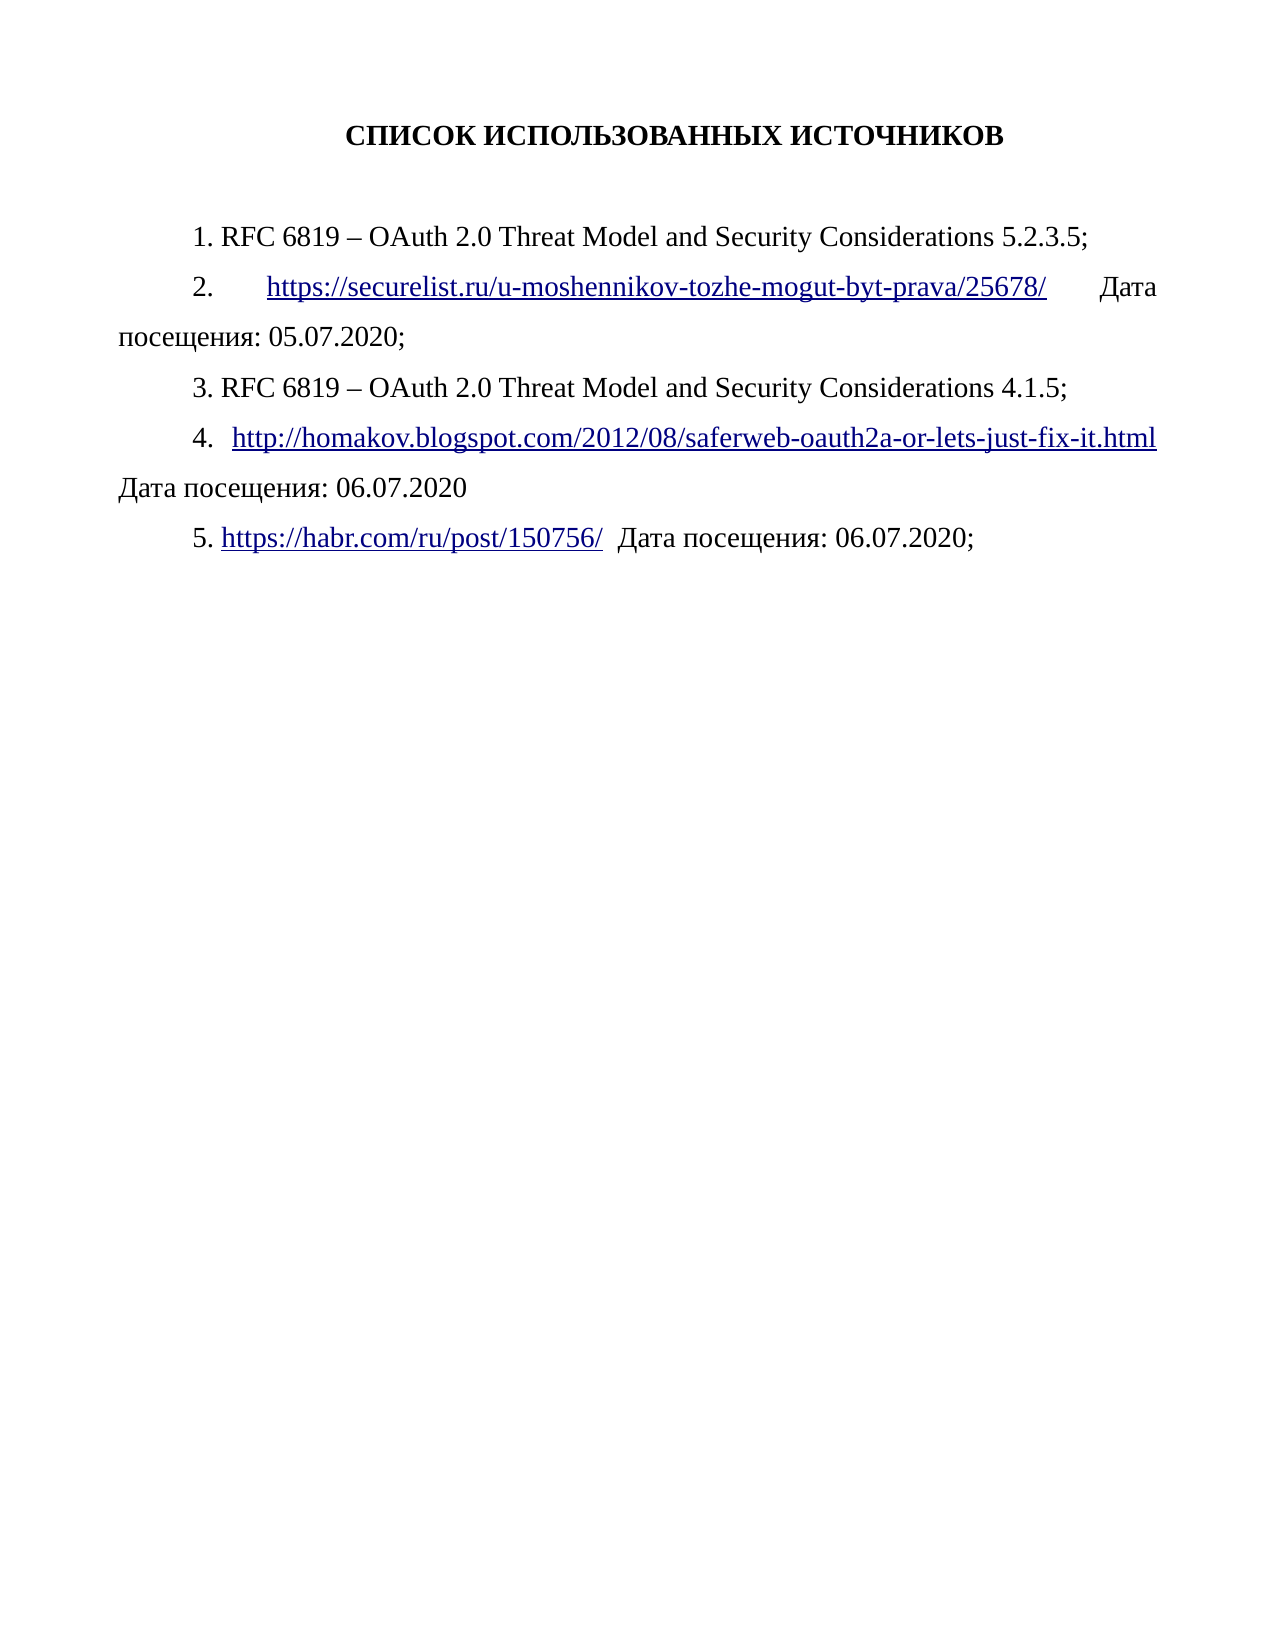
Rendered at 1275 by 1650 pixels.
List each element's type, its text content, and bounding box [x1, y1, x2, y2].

text 4. http://homakov.blogspot.com/2012/08/saferweb-oauth2a-or-lets-just-fix-it.html Дата посещения: 06.07.2020 [118, 420, 1157, 504]
text 5. https://habr.com/ru/post/150756/ Дата посещения: 06.07.2020; [118, 521, 1157, 554]
text 2. https://securelist.ru/u-moshennikov-tozhe-mogut-byt-prava/25678/ Дата посещения: 05.07.2020; [118, 269, 1157, 353]
text 3. RFC 6819 ‒ OAuth 2.0 Threat Model and Security Considerations 4.1.5; [118, 370, 1157, 403]
subtitle Список использованных источников [118, 118, 1157, 152]
text 1. RFC 6819 ‒ OAuth 2.0 Threat Model and Security Considerations 5.2.3.5; [118, 219, 1157, 252]
